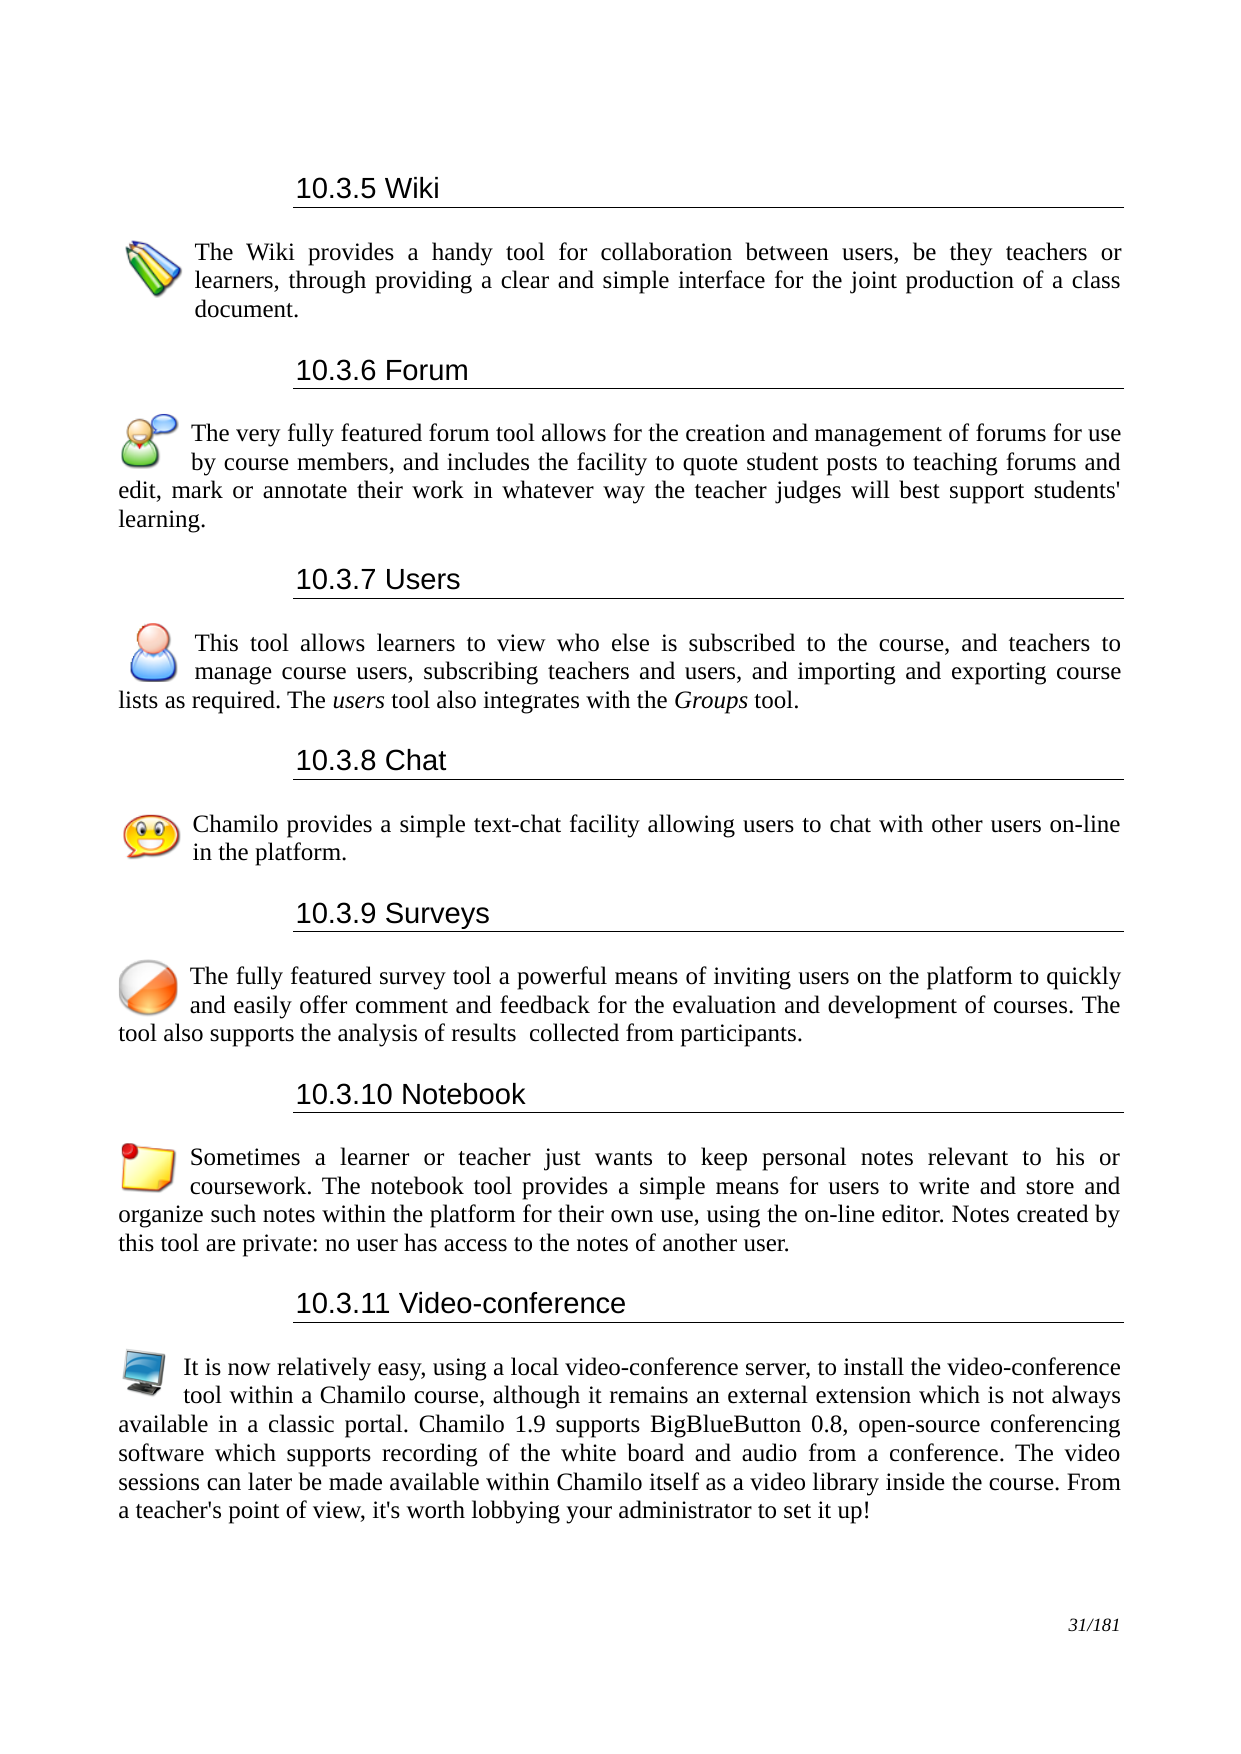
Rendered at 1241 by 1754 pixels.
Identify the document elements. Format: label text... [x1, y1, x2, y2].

picture [112, 1342, 172, 1402]
subtitle Surveys [293, 896, 1124, 931]
picture [120, 410, 179, 469]
text The fully featured survey tool a powerful means of inviting users on the platform to quickly and easily offer comment and feedback for the evaluation and development of courses. The tool also supports the analysis of results collected from participants. [118, 961, 1122, 1047]
text The very fully featured forum tool allows for the creation and management of forums for use by course members, and includes the facility to quote student posts to teaching forums and edit, mark or annotate their work in whatever way the teacher judges will best support students' learning. [118, 418, 1122, 533]
text Chamilo provides a simple text-chat facility allowing users to chat with other users on-line in the platform. [181, 809, 1122, 866]
subtitle Chat [293, 743, 1124, 779]
text This tool allows learners to view who else is subscribed to the course, and teachers to manage course users, subscribing teachers and users, and importing and exporting course lists as required. The users tool also integrates with the Groups tool. [118, 628, 1122, 714]
subtitle Notebook [293, 1077, 1124, 1112]
picture [123, 238, 183, 298]
text It is now relatively easy, using a local video-conference server, to install the video-conference tool within a Chamilo course, although it remains an external extension which is not always available in a classic portal. Chamilo 1.9 supports BigBlueButton 0.8, open-source conferencing software which supports recording of the white board and audio from a conference. The video sessions can later be made available within Chamilo itself as a video library inside the course. From a teacher's point of view, it's worth lobbying your administrator to set it up! [118, 1352, 1122, 1524]
subtitle Forum [293, 353, 1124, 388]
picture [121, 807, 181, 866]
picture [123, 623, 183, 682]
text Sometimes a learner or teacher just wants to keep personal notes relevant to his or coursework. The notebook tool provides a simple means for users to write and store and organize such notes within the platform for their own use, using the on-line editor. Notes created by this tool are private: no user has access to the notes of another user. [118, 1142, 1122, 1257]
subtitle Video-conference [293, 1287, 1124, 1322]
text The Wiki provides a handy tool for collaboration between users, be they teachers or learners, through providing a clear and simple interface for the joint production of a class document. [118, 237, 1122, 323]
picture [118, 958, 178, 1018]
subtitle Users [293, 562, 1124, 598]
picture [118, 1137, 178, 1197]
subtitle Wiki [293, 172, 1124, 207]
